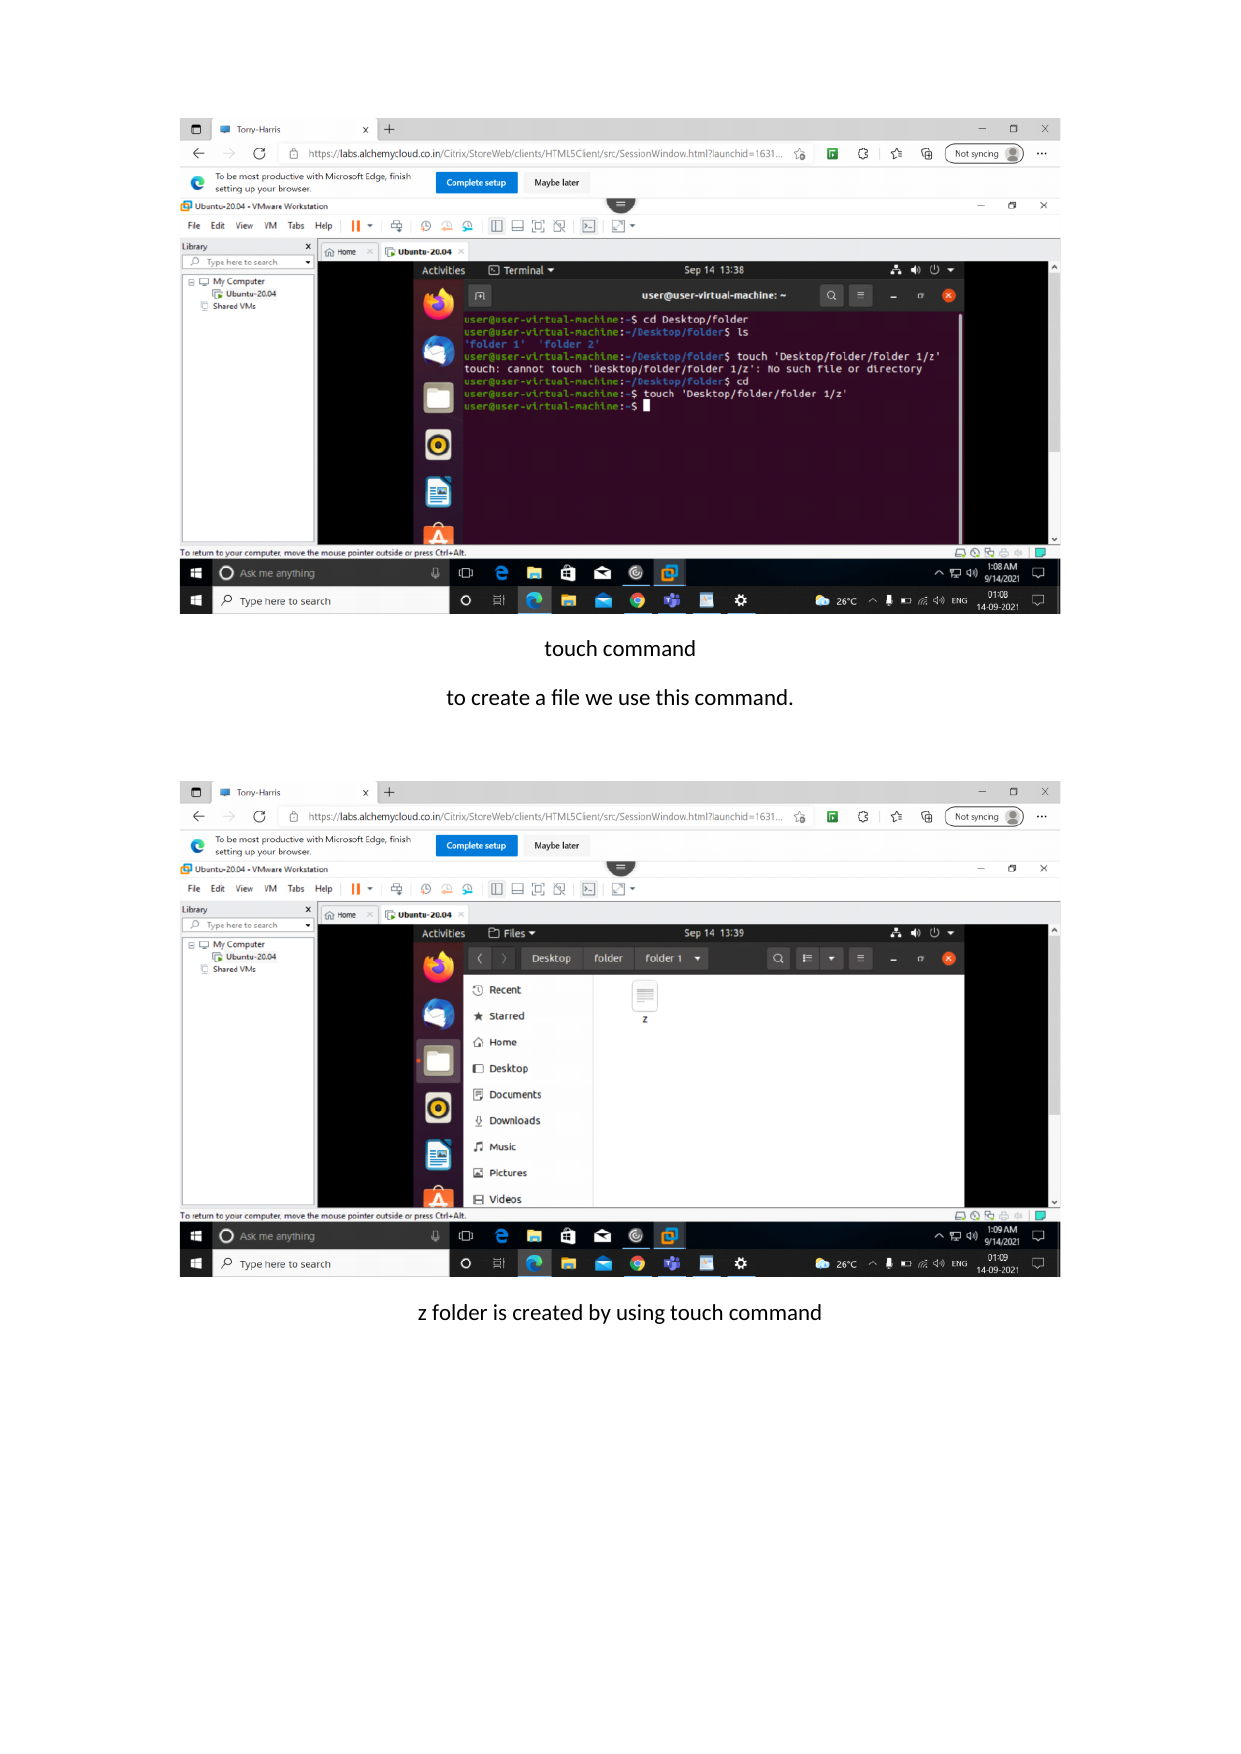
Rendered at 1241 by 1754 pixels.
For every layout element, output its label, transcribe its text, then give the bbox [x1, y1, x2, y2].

text to create a file we use this command. [118, 683, 1122, 711]
text z folder is created by using touch command [118, 1298, 1122, 1326]
text touch command [118, 634, 1122, 663]
